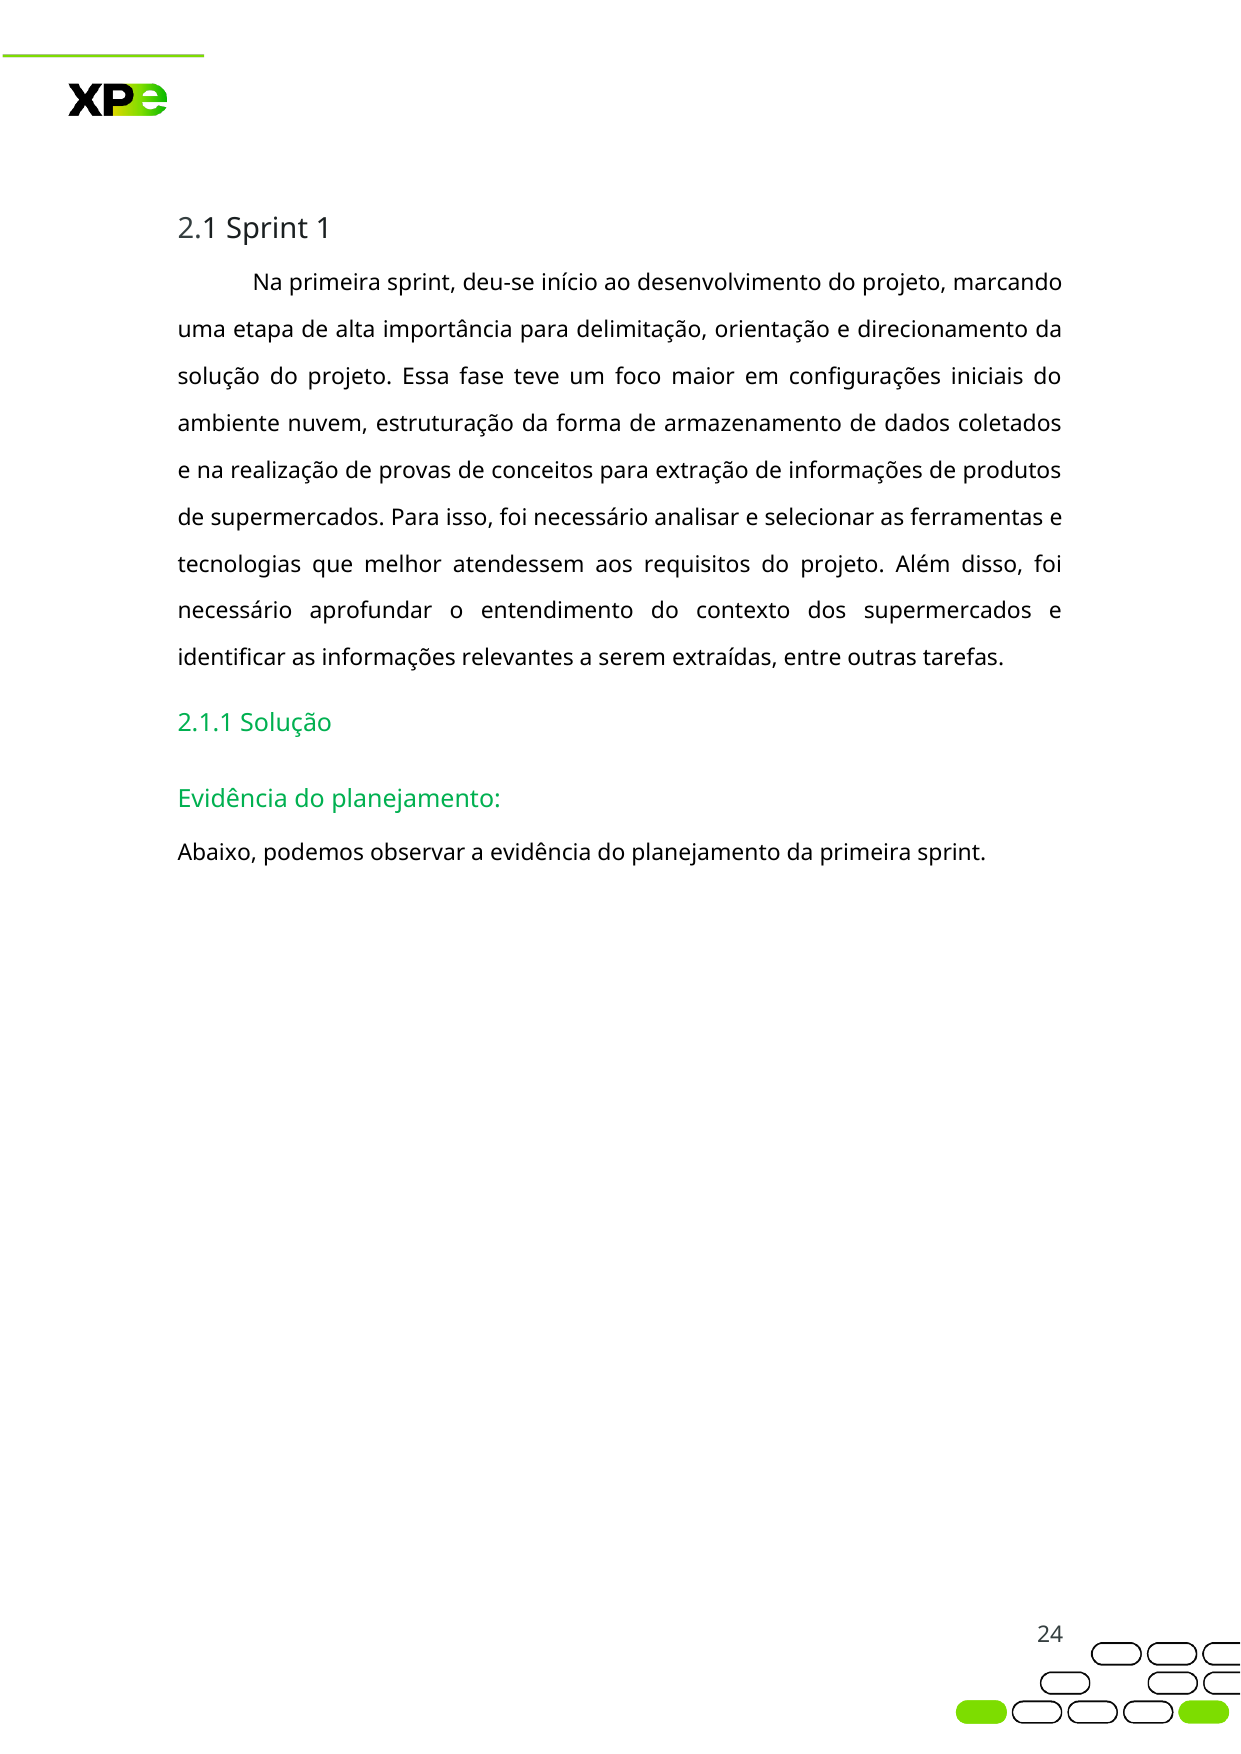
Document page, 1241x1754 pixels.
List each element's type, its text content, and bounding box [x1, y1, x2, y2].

subtitle 2.1.1 Solução [177, 705, 1063, 739]
picture [955, 1642, 1241, 1724]
text Na primeira sprint, deu-se início ao desenvolvimento do projeto, marcando uma etapa de alta importância para delimitação, orientação e direcionamento da solução do projeto. Essa fase teve um foco maior em configurações iniciais do ambiente nuvem, estruturação da forma de armazenamento de dados coletados e na realização de provas de conceitos para extração de informações de produtos de supermercados. Para isso, foi necessário analisar e selecionar as ferramentas e tecnologias que melhor atendessem aos requisitos do projeto. Além disso, foi necessário aprofundar o entendimento do contexto dos supermercados e identificar as informações relevantes a serem extraídas, entre outras tarefas. [177, 266, 1063, 673]
subtitle Evidência do planejamento: [177, 781, 1063, 815]
subtitle 2.1 Sprint 1 [177, 207, 1063, 247]
text Abaixo, podemos observar a evidência do planejamento da primeira sprint. [177, 836, 1063, 867]
picture [2, 51, 205, 148]
